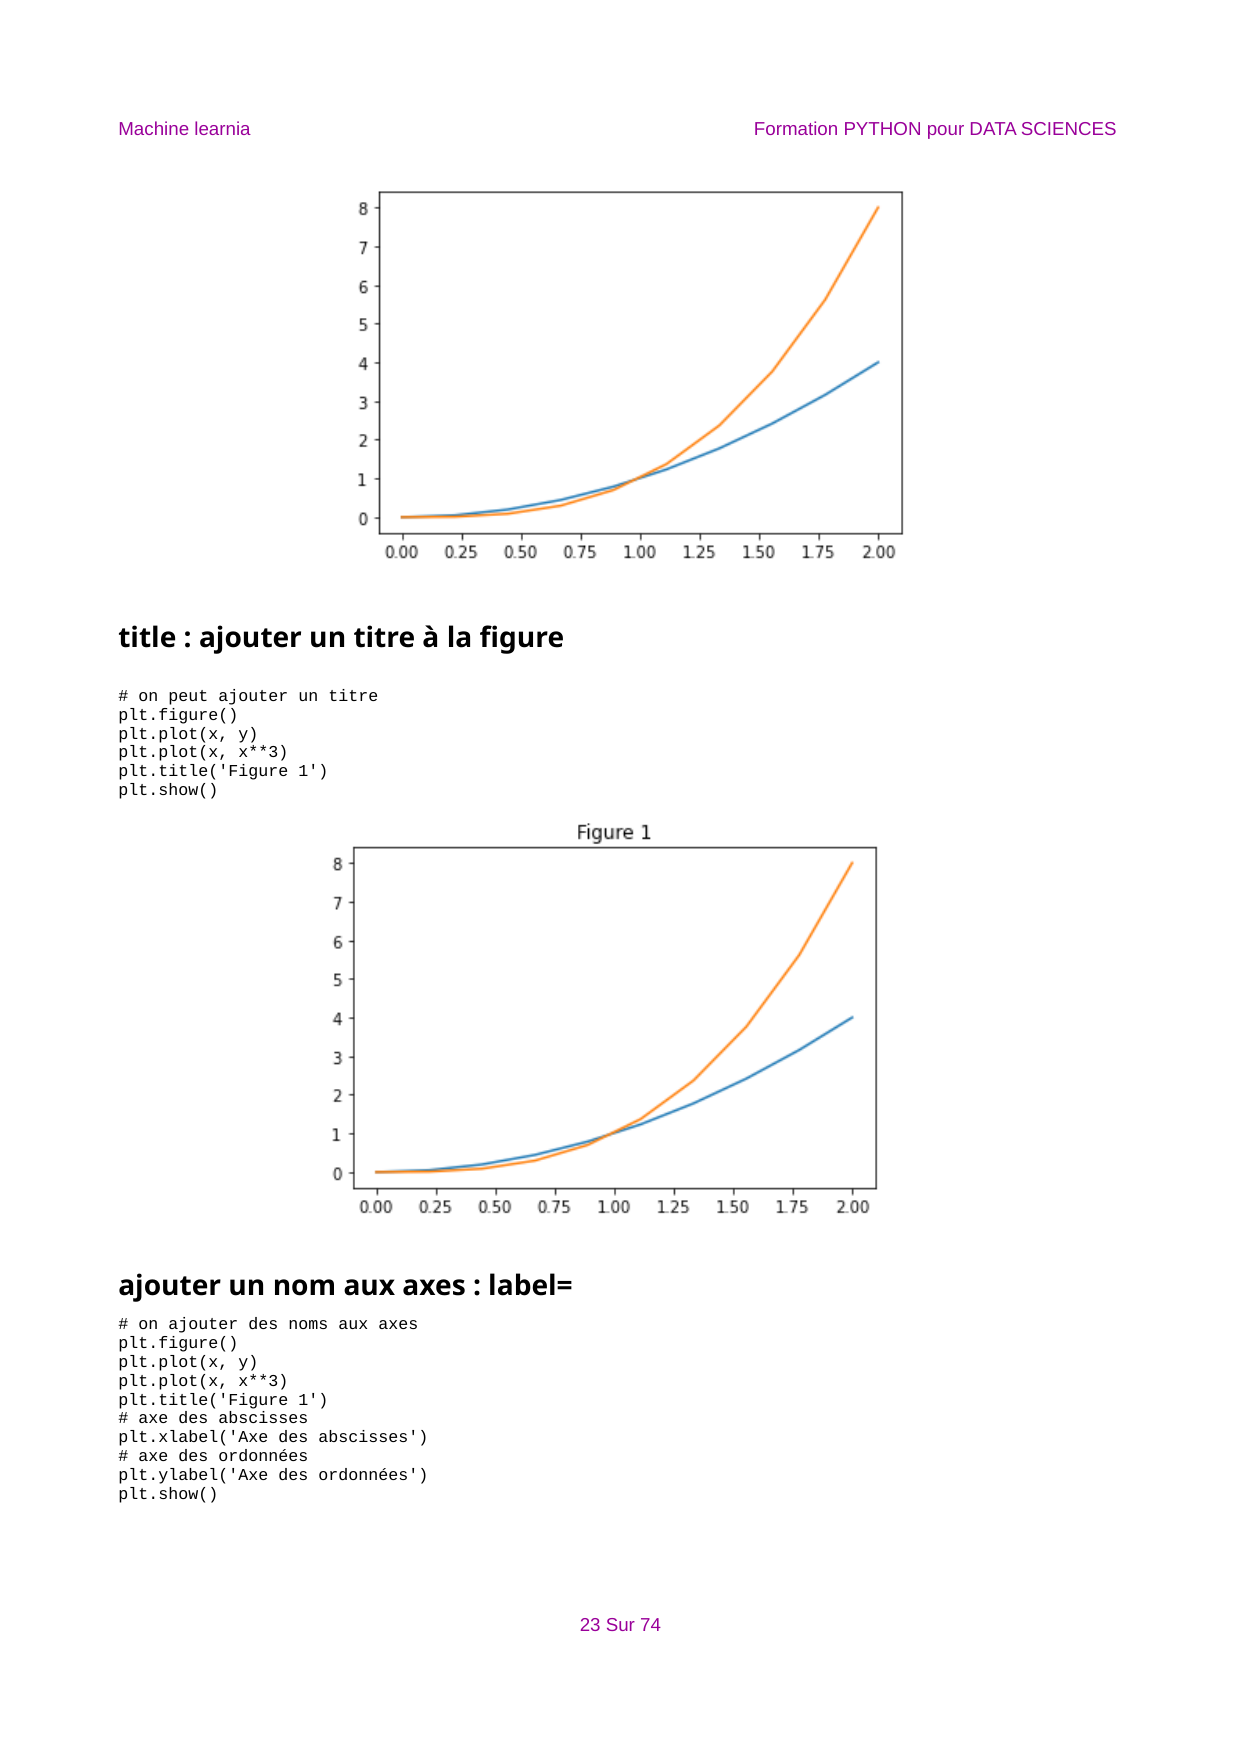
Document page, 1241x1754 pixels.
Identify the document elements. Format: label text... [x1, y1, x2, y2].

text plt.plot(x, x**3) [118, 1372, 1122, 1391]
text plt.plot(x, x**3) [118, 744, 1122, 763]
text # axe des ordonnées [118, 1448, 1122, 1467]
text plt.plot(x, y) [118, 725, 1122, 744]
text plt.figure() [118, 706, 1122, 725]
text plt.title('Figure 1') [118, 763, 1122, 782]
text plt.xlabel('Axe des abscisses') [118, 1429, 1122, 1448]
picture [329, 188, 911, 574]
text # on peut ajouter un titre [118, 687, 1122, 706]
picture [319, 819, 921, 1221]
text plt.title('Figure 1') [118, 1391, 1122, 1410]
subtitle ajouter un nom aux axes : label= [118, 1265, 1122, 1303]
text plt.figure() [118, 1334, 1122, 1353]
text plt.plot(x, y) [118, 1353, 1122, 1372]
text # on ajouter des noms aux axes [118, 1316, 1122, 1334]
text plt.show() [118, 782, 1122, 801]
subtitle title : ajouter un titre à la figure [118, 618, 1122, 656]
text plt.show() [118, 1485, 1122, 1504]
text # axe des abscisses [118, 1410, 1122, 1429]
text plt.ylabel('Axe des ordonnées') [118, 1467, 1122, 1485]
